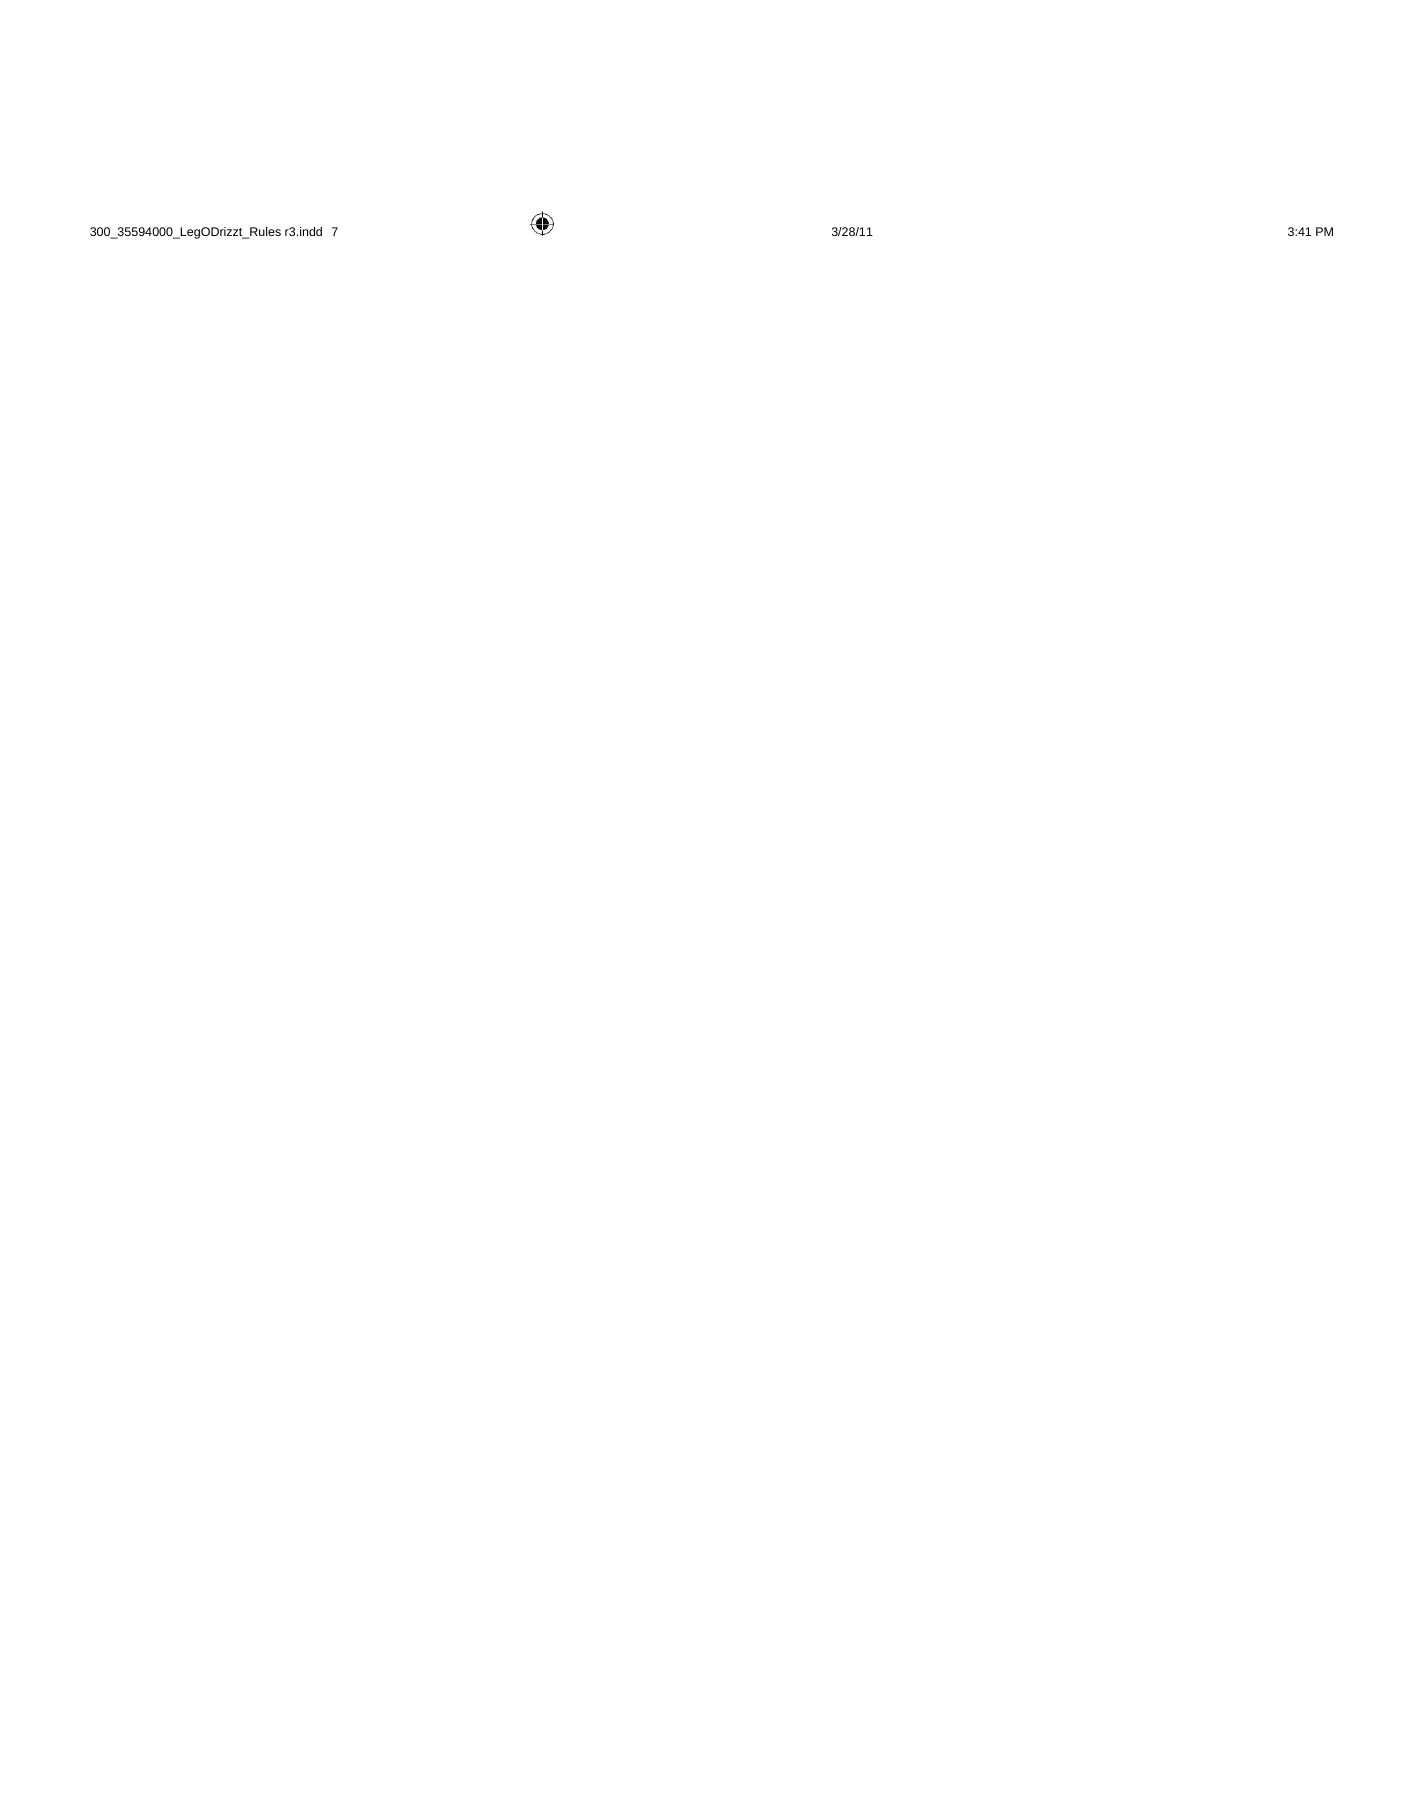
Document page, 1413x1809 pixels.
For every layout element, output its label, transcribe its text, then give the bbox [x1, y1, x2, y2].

text 300_35594000_LegODrizzt_Rules r3.indd 7 3/28/11 3:41 PM [89, 211, 1337, 239]
picture [529, 211, 554, 236]
